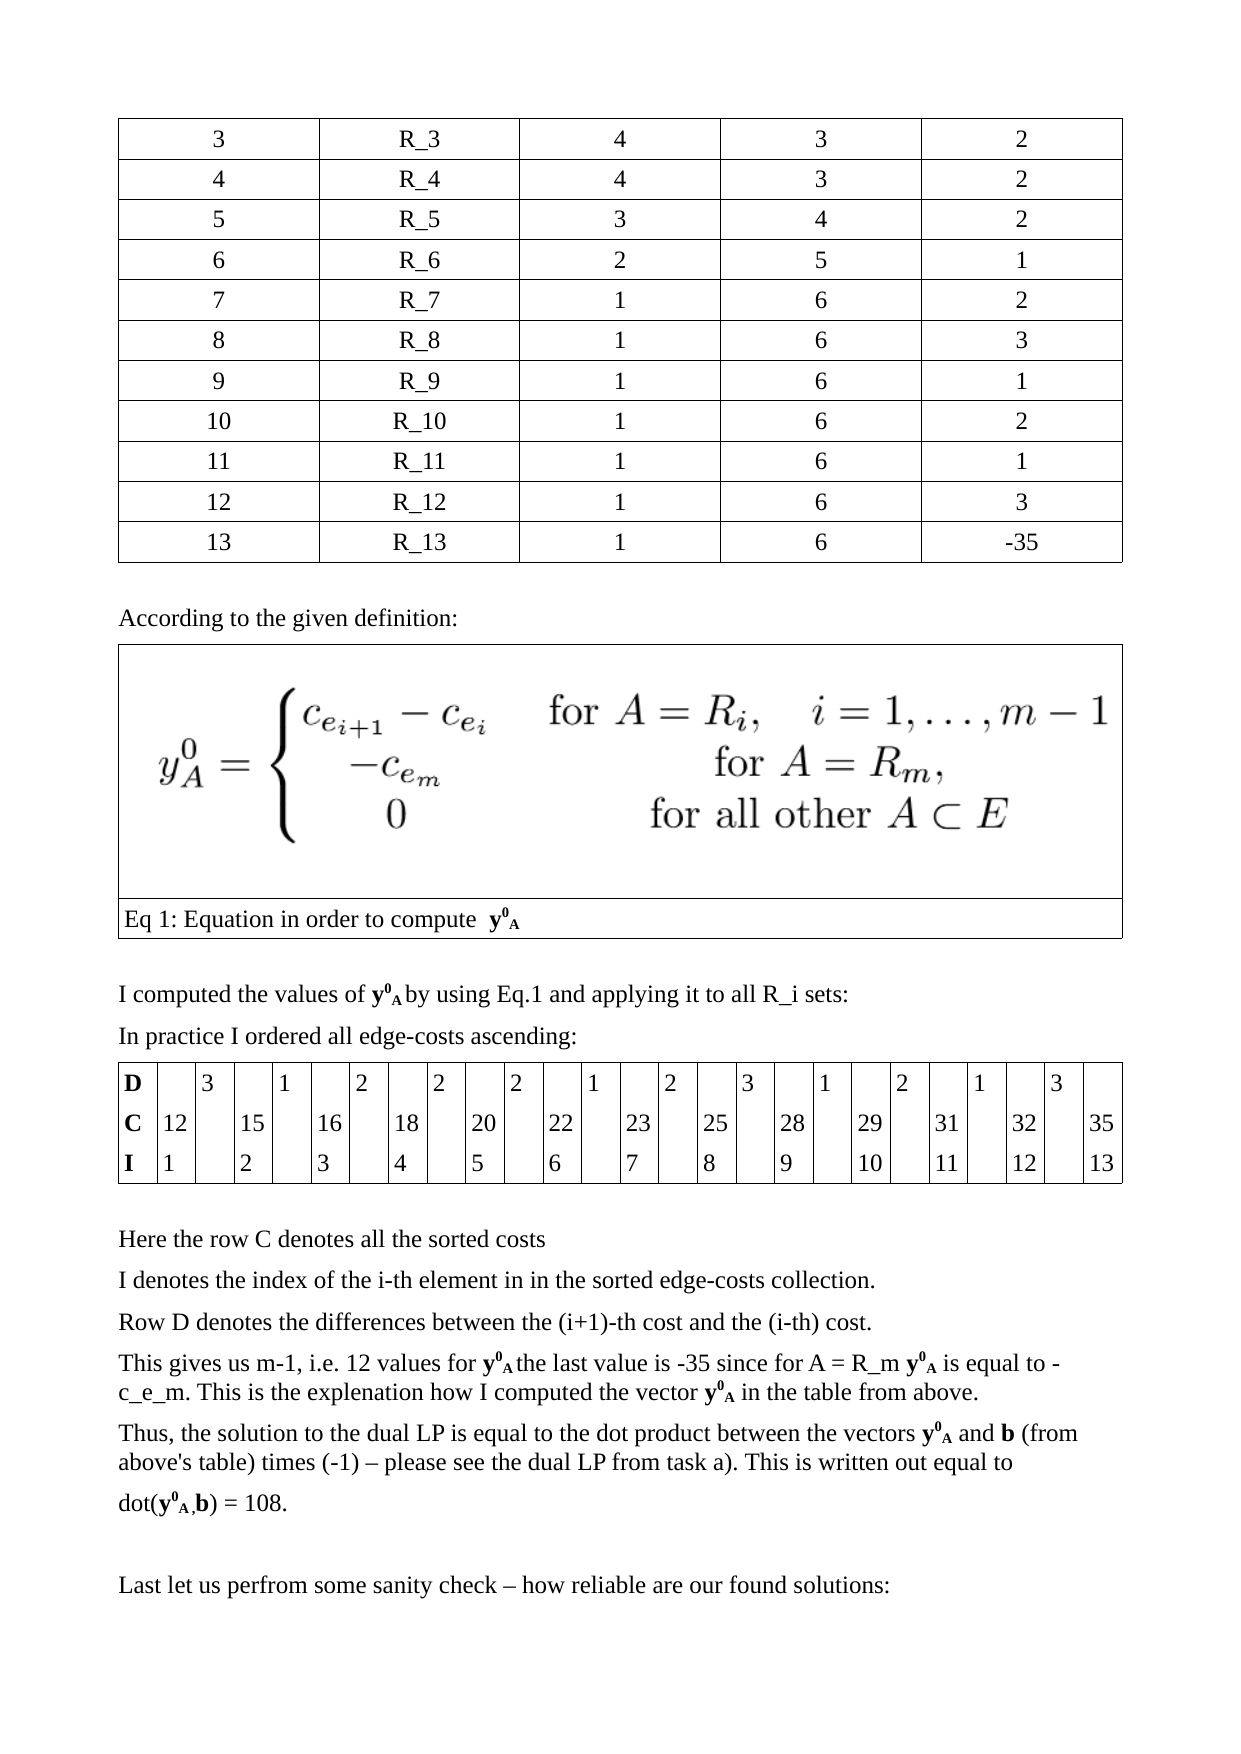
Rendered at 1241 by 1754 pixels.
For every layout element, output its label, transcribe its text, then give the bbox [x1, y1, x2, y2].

table_cell [505, 1102, 543, 1142]
text I denotes the index of the i-th element in in the sorted edge-costs collection. [118, 1265, 1122, 1294]
table_cell 3 [721, 160, 921, 199]
table_cell [968, 1143, 1006, 1183]
table_cell 3 [312, 1143, 349, 1183]
table_cell [659, 1143, 697, 1183]
table_cell [350, 1102, 388, 1142]
table_cell 29 [852, 1102, 890, 1142]
table_cell R_5 [320, 200, 519, 239]
table_cell 13 [1084, 1143, 1122, 1183]
table_cell [737, 1102, 774, 1142]
table_cell [273, 1143, 311, 1183]
table_cell [196, 1143, 234, 1183]
text Row D denotes the differences between the (i+1)-th cost and the (i-th) cost. [118, 1307, 1122, 1335]
table_cell [1045, 1143, 1083, 1183]
table_cell R_7 [320, 280, 519, 320]
table_cell [273, 1102, 311, 1142]
table_cell 10 [852, 1143, 890, 1183]
table_cell 6 [544, 1143, 581, 1183]
table_header 2 [659, 1063, 697, 1102]
table_cell R_12 [320, 482, 519, 521]
table_cell R_6 [320, 240, 519, 279]
table_cell -35 [922, 522, 1122, 562]
table_header 2 [350, 1063, 388, 1102]
table_cell 22 [544, 1102, 581, 1142]
table_cell C [119, 1102, 157, 1142]
table_cell 6 [721, 522, 921, 562]
table_header [698, 1063, 736, 1102]
table_cell 5 [721, 240, 921, 279]
table_cell [582, 1143, 620, 1183]
table_cell R_10 [320, 401, 519, 441]
table_cell 3 [721, 119, 921, 158]
table_header 1 [582, 1063, 620, 1102]
table_cell 2 [922, 401, 1122, 441]
table_cell 32 [1007, 1102, 1044, 1142]
table_cell 1 [520, 482, 720, 521]
table_header [389, 1063, 427, 1102]
table_header [1007, 1063, 1044, 1102]
table_cell [814, 1143, 851, 1183]
table_cell 1 [520, 361, 720, 400]
table_header 3 [737, 1063, 774, 1102]
table_header [930, 1063, 967, 1102]
table_cell 4 [721, 200, 921, 239]
table_cell 25 [698, 1102, 736, 1142]
table_header [621, 1063, 658, 1102]
table_cell R_8 [320, 321, 519, 360]
table_header [466, 1063, 504, 1102]
text In practice I ordered all edge-costs ascending: [118, 1021, 1122, 1049]
table_header D [119, 1063, 157, 1102]
table_header [119, 645, 1122, 898]
table_cell 1 [922, 361, 1122, 400]
table_cell 15 [235, 1102, 272, 1142]
table_cell [968, 1102, 1006, 1142]
table_cell 7 [119, 280, 319, 320]
text I computed the values of y0A by using Eq.1 and applying it to all R_i sets: [118, 979, 1122, 1008]
table_cell 5 [119, 200, 319, 239]
table_cell 2 [235, 1143, 272, 1183]
text Thus, the solution to the dual LP is equal to the dot product between the vectors y0A and b (from above's table) times (-1) – please see the dual LP from task a). This is written out equal to [118, 1418, 1122, 1475]
table_cell 6 [721, 482, 921, 521]
table_cell 6 [721, 401, 921, 441]
table_cell [428, 1102, 465, 1142]
table_cell 7 [621, 1143, 658, 1183]
table_cell [659, 1102, 697, 1142]
table_cell I [119, 1143, 157, 1183]
text Last let us perfrom some sanity check – how reliable are our found solutions: [118, 1570, 1122, 1599]
table_cell 4 [520, 119, 720, 158]
table_cell 4 [389, 1143, 427, 1183]
table_cell 11 [930, 1143, 967, 1183]
table_cell 4 [520, 160, 720, 199]
table_cell 20 [466, 1102, 504, 1142]
table_header [312, 1063, 349, 1102]
table_cell 3 [922, 482, 1122, 521]
table_cell 10 [119, 401, 319, 441]
table_cell 1 [922, 240, 1122, 279]
table_header [158, 1063, 195, 1102]
table_cell 1 [520, 401, 720, 441]
table_cell 3 [119, 119, 319, 158]
table_cell 8 [698, 1143, 736, 1183]
table_header 1 [814, 1063, 851, 1102]
table_cell R_4 [320, 160, 519, 199]
table_cell 6 [721, 361, 921, 400]
table_cell R_11 [320, 442, 519, 481]
table_cell 23 [621, 1102, 658, 1142]
table_cell 28 [775, 1102, 813, 1142]
table_header 2 [505, 1063, 543, 1102]
table_cell 2 [922, 280, 1122, 320]
table_cell 13 [119, 522, 319, 562]
picture [123, 650, 1117, 864]
table_cell 8 [119, 321, 319, 360]
table_header [775, 1063, 813, 1102]
table_cell 3 [520, 200, 720, 239]
text Here the row C denotes all the sorted costs [118, 1224, 1122, 1253]
text dot(y0A ,b) = 108. [118, 1488, 1122, 1517]
table_cell 6 [721, 442, 921, 481]
table_cell 12 [1007, 1143, 1044, 1183]
table_cell [891, 1102, 929, 1142]
table_cell [891, 1143, 929, 1183]
table_header 3 [196, 1063, 234, 1102]
text This gives us m-1, i.e. 12 values for y0A the last value is -35 since for A = R_m y0A is equal to -c_e_m. This is the explenation how I computed the vector y0A in the table from above. [118, 1348, 1122, 1405]
table_cell 6 [119, 240, 319, 279]
table_cell 1 [922, 442, 1122, 481]
table_cell [1045, 1102, 1083, 1142]
table_header 2 [891, 1063, 929, 1102]
table_cell 5 [466, 1143, 504, 1183]
table_cell 16 [312, 1102, 349, 1142]
table_cell R_13 [320, 522, 519, 562]
table_cell 6 [721, 280, 921, 320]
table_cell 12 [119, 482, 319, 521]
table_cell [350, 1143, 388, 1183]
table_cell 11 [119, 442, 319, 481]
table_cell [582, 1102, 620, 1142]
table_cell 2 [922, 160, 1122, 199]
table_header 1 [968, 1063, 1006, 1102]
table_cell 1 [158, 1143, 195, 1183]
table_header 2 [428, 1063, 465, 1102]
table_cell 1 [520, 280, 720, 320]
text According to the given definition: [118, 603, 1122, 632]
table_cell 18 [389, 1102, 427, 1142]
table_cell [196, 1102, 234, 1142]
table_cell 1 [520, 522, 720, 562]
table_cell 1 [520, 321, 720, 360]
table_cell 6 [721, 321, 921, 360]
table_cell [505, 1143, 543, 1183]
table_cell R_9 [320, 361, 519, 400]
table_header [235, 1063, 272, 1102]
table_header [544, 1063, 581, 1102]
table_header [852, 1063, 890, 1102]
table_cell 2 [520, 240, 720, 279]
table_cell 2 [922, 200, 1122, 239]
table_cell 3 [922, 321, 1122, 360]
table_cell 1 [520, 442, 720, 481]
table_cell 35 [1084, 1102, 1122, 1142]
table_header 3 [1045, 1063, 1083, 1102]
table_cell 12 [158, 1102, 195, 1142]
table_cell R_3 [320, 119, 519, 158]
table_cell [428, 1143, 465, 1183]
table_cell 9 [775, 1143, 813, 1183]
table_header [1084, 1063, 1122, 1102]
table_cell 2 [922, 119, 1122, 158]
table_cell Eq 1: Equation in order to compute y0A [119, 899, 1122, 938]
table_cell [737, 1143, 774, 1183]
table_header 1 [273, 1063, 311, 1102]
table_cell [814, 1102, 851, 1142]
table_cell 4 [119, 160, 319, 199]
table_cell 31 [930, 1102, 967, 1142]
table_cell 9 [119, 361, 319, 400]
